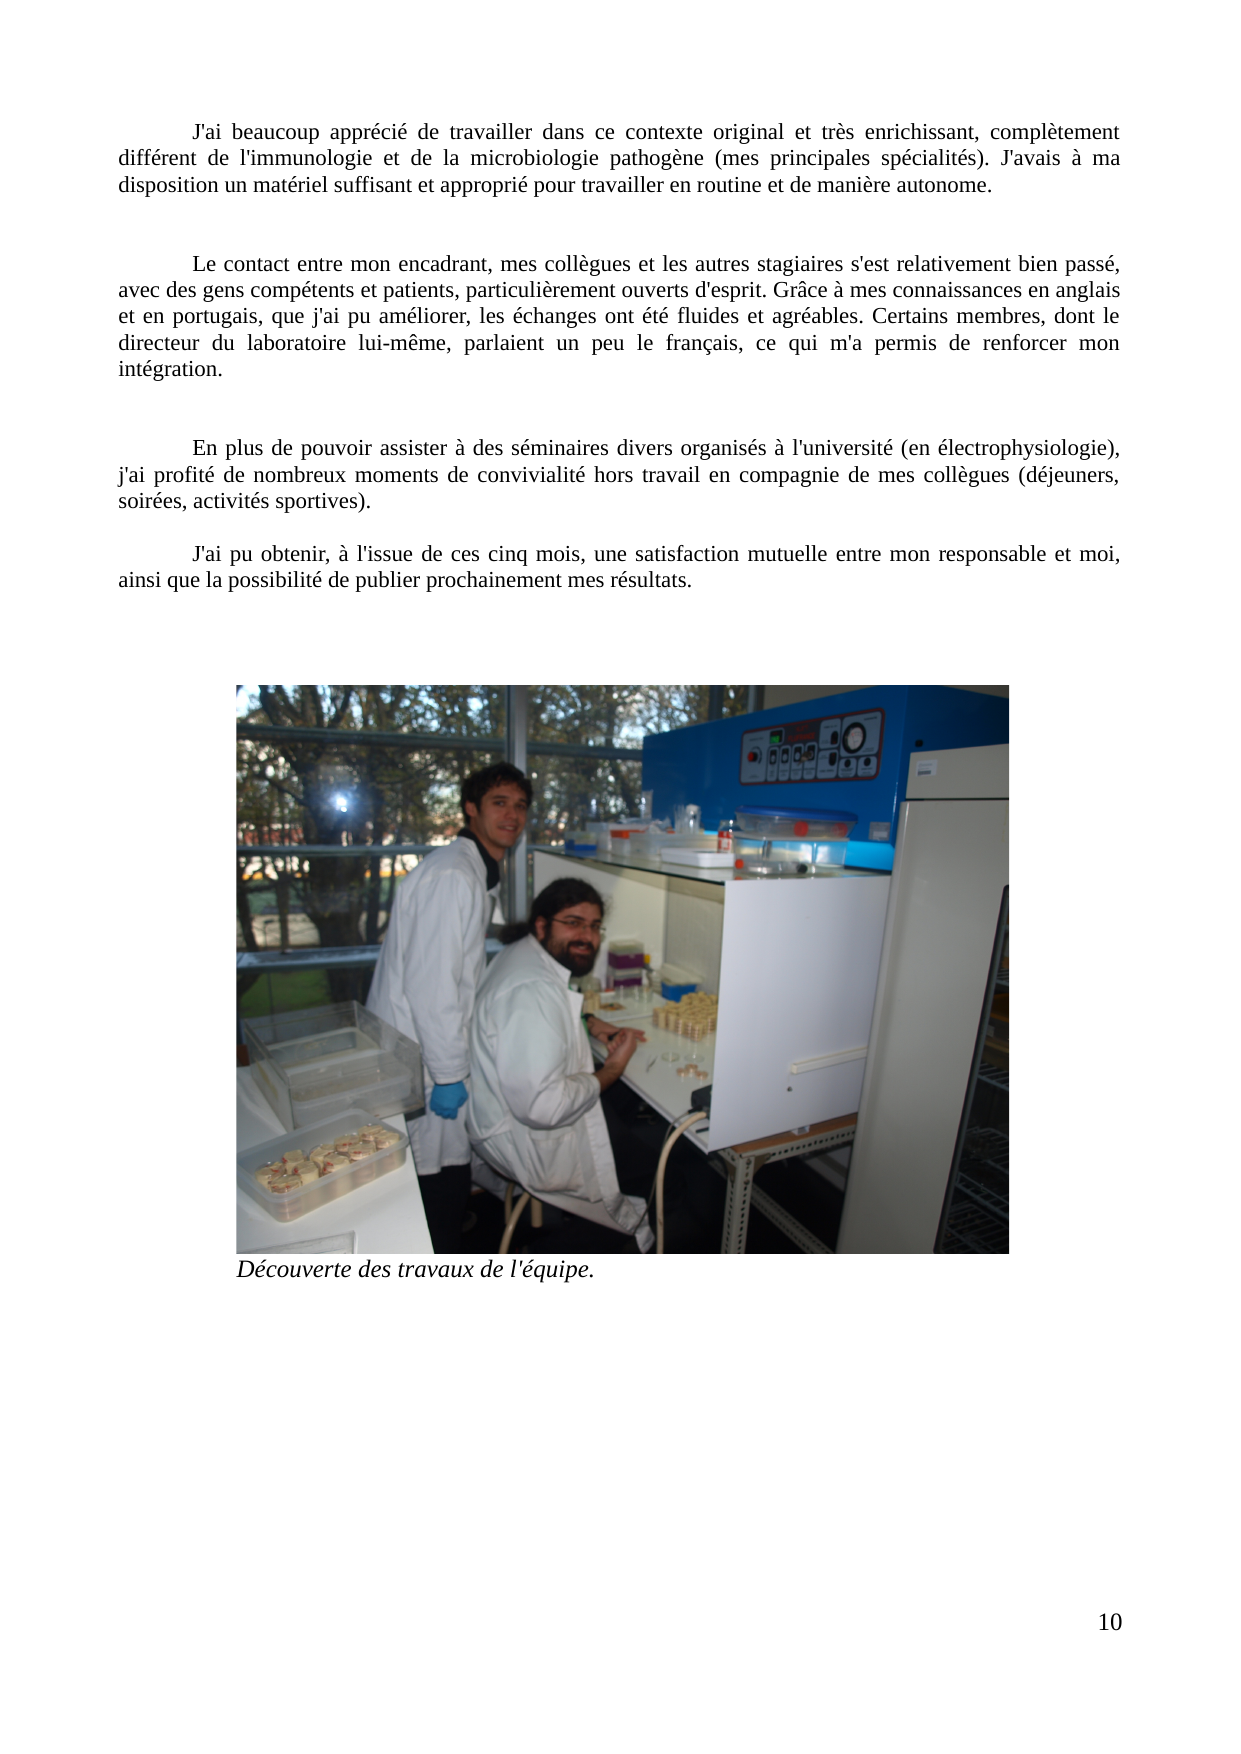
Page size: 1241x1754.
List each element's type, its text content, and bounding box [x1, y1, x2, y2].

text J'ai pu obtenir, à l'issue de ces cinq mois, une satisfaction mutuelle entre mon responsable et moi, ainsi que la possibilité de publier prochainement mes résultats. [118, 540, 1122, 592]
text Découverte des travaux de l'équipe. [236, 1254, 1009, 1282]
text Le contact entre mon encadrant, mes collègues et les autres stagiaires s'est relativement bien passé, avec des gens compétents et patients, particulièrement ouverts d'esprit. Grâce à mes connaissances en anglais et en portugais, que j'ai pu améliorer, les échanges ont été fluides et agréables. Certains membres, dont le directeur du laboratoire lui-même, parlaient un peu le français, ce qui m'a permis de renforcer mon intégration. [118, 250, 1122, 382]
text En plus de pouvoir assister à des séminaires divers organisés à l'université (en électrophysiologie), j'ai profité de nombreux moments de convivialité hors travail en compagnie de mes collègues (déjeuners, soirées, activités sportives). [118, 434, 1122, 513]
text J'ai beaucoup apprécié de travailler dans ce contexte original et très enrichissant, complètement différent de l'immunologie et de la microbiologie pathogène (mes principales spécialités). J'avais à ma disposition un matériel suffisant et approprié pour travailler en routine et de manière autonome. [118, 118, 1122, 197]
picture [236, 685, 1010, 1254]
